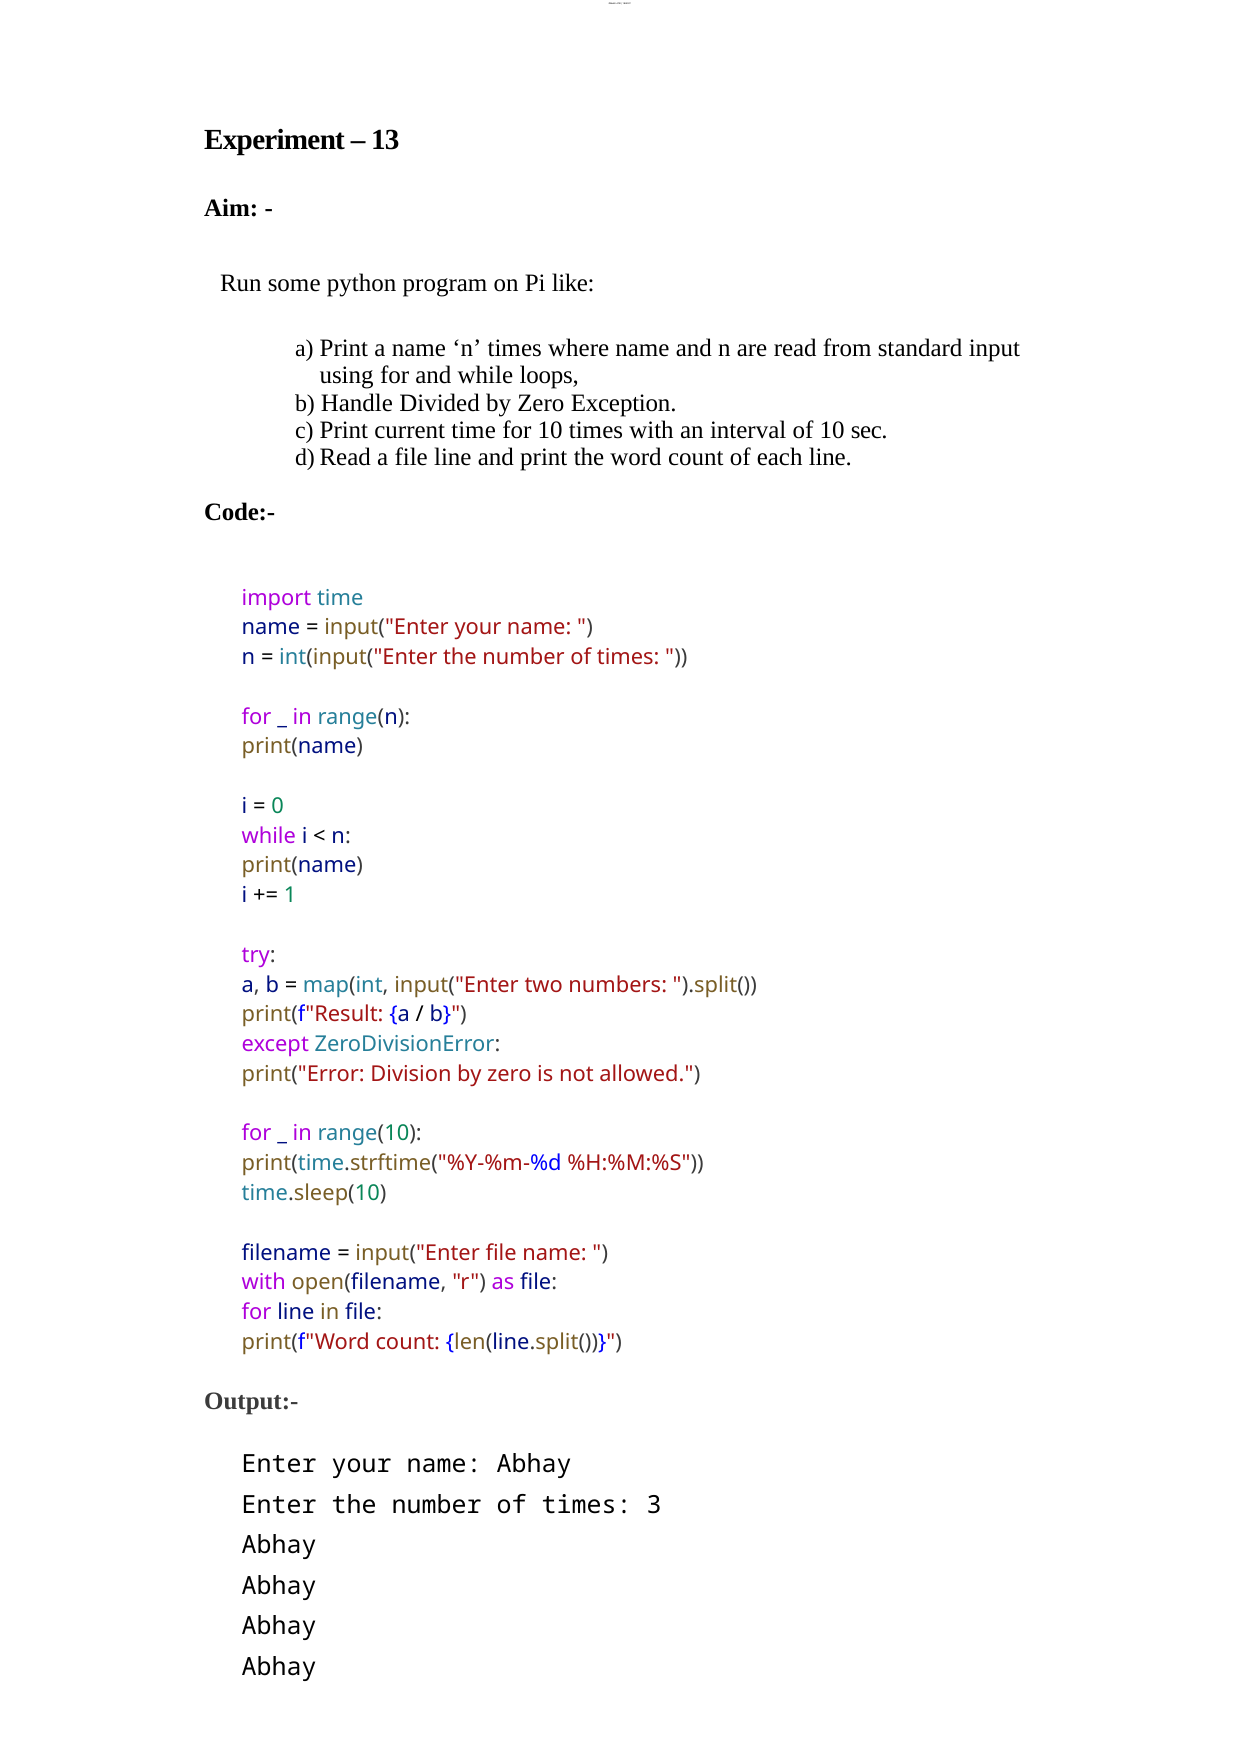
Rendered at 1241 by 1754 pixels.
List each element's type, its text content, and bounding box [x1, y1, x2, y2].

list Print a name ‘n’ times where name and n are read from standard input using for and while loops, [295, 334, 1080, 389]
text print(name) [241, 730, 1080, 760]
text name = input("Enter your name: ") [241, 611, 1080, 641]
text print(time.strftime("%Y-%m-%d %H:%M:%S")) [241, 1147, 1080, 1177]
text Aim: - [204, 193, 1080, 222]
text Output:- [204, 1385, 1080, 1415]
list Read a file line and print the word count of each line. [295, 444, 1080, 471]
text Abhay [241, 1608, 1080, 1642]
text Enter the number of times: 3 [241, 1487, 1080, 1521]
text time.sleep(10) [241, 1177, 1080, 1207]
text while i < n: [241, 820, 1080, 849]
text filename = input("Enter file name: ") [241, 1236, 1080, 1266]
text Run some python program on Pi like: [220, 268, 1080, 297]
text for line in file: [241, 1296, 1080, 1326]
list Code:- [204, 498, 1080, 526]
list Print current time for 10 times with an interval of 10 sec. [295, 417, 1080, 444]
text n = int(input("Enter the number of times: ")) [241, 641, 1080, 671]
text i += 1 [241, 879, 1080, 909]
text Abhay [241, 1527, 1080, 1561]
subtitle Experiment – 13 [204, 122, 1003, 156]
text try: [241, 939, 1080, 968]
text Enter your name: Abhay [241, 1446, 1080, 1480]
text print("Error: Division by zero is not allowed.") [241, 1058, 1080, 1088]
text import time [241, 582, 1080, 611]
text with open(filename, "r") as file: [241, 1266, 1080, 1296]
text print(f"Word count: {len(line.split())}") [241, 1326, 1080, 1356]
text print(name) [241, 849, 1080, 879]
text except ZeroDivisionError: [241, 1028, 1080, 1058]
text a, b = map(int, input("Enter two numbers: ").split()) [241, 968, 1080, 998]
text i = 0 [241, 790, 1080, 820]
text for _ in range(10): [241, 1117, 1080, 1147]
list Handle Divided by Zero Exception. [295, 389, 1080, 417]
text for _ in range(n): [241, 701, 1080, 730]
text Abhay [241, 1567, 1080, 1601]
text print(f"Result: {a / b}") [241, 998, 1080, 1028]
text Abhay [241, 1648, 1080, 1682]
